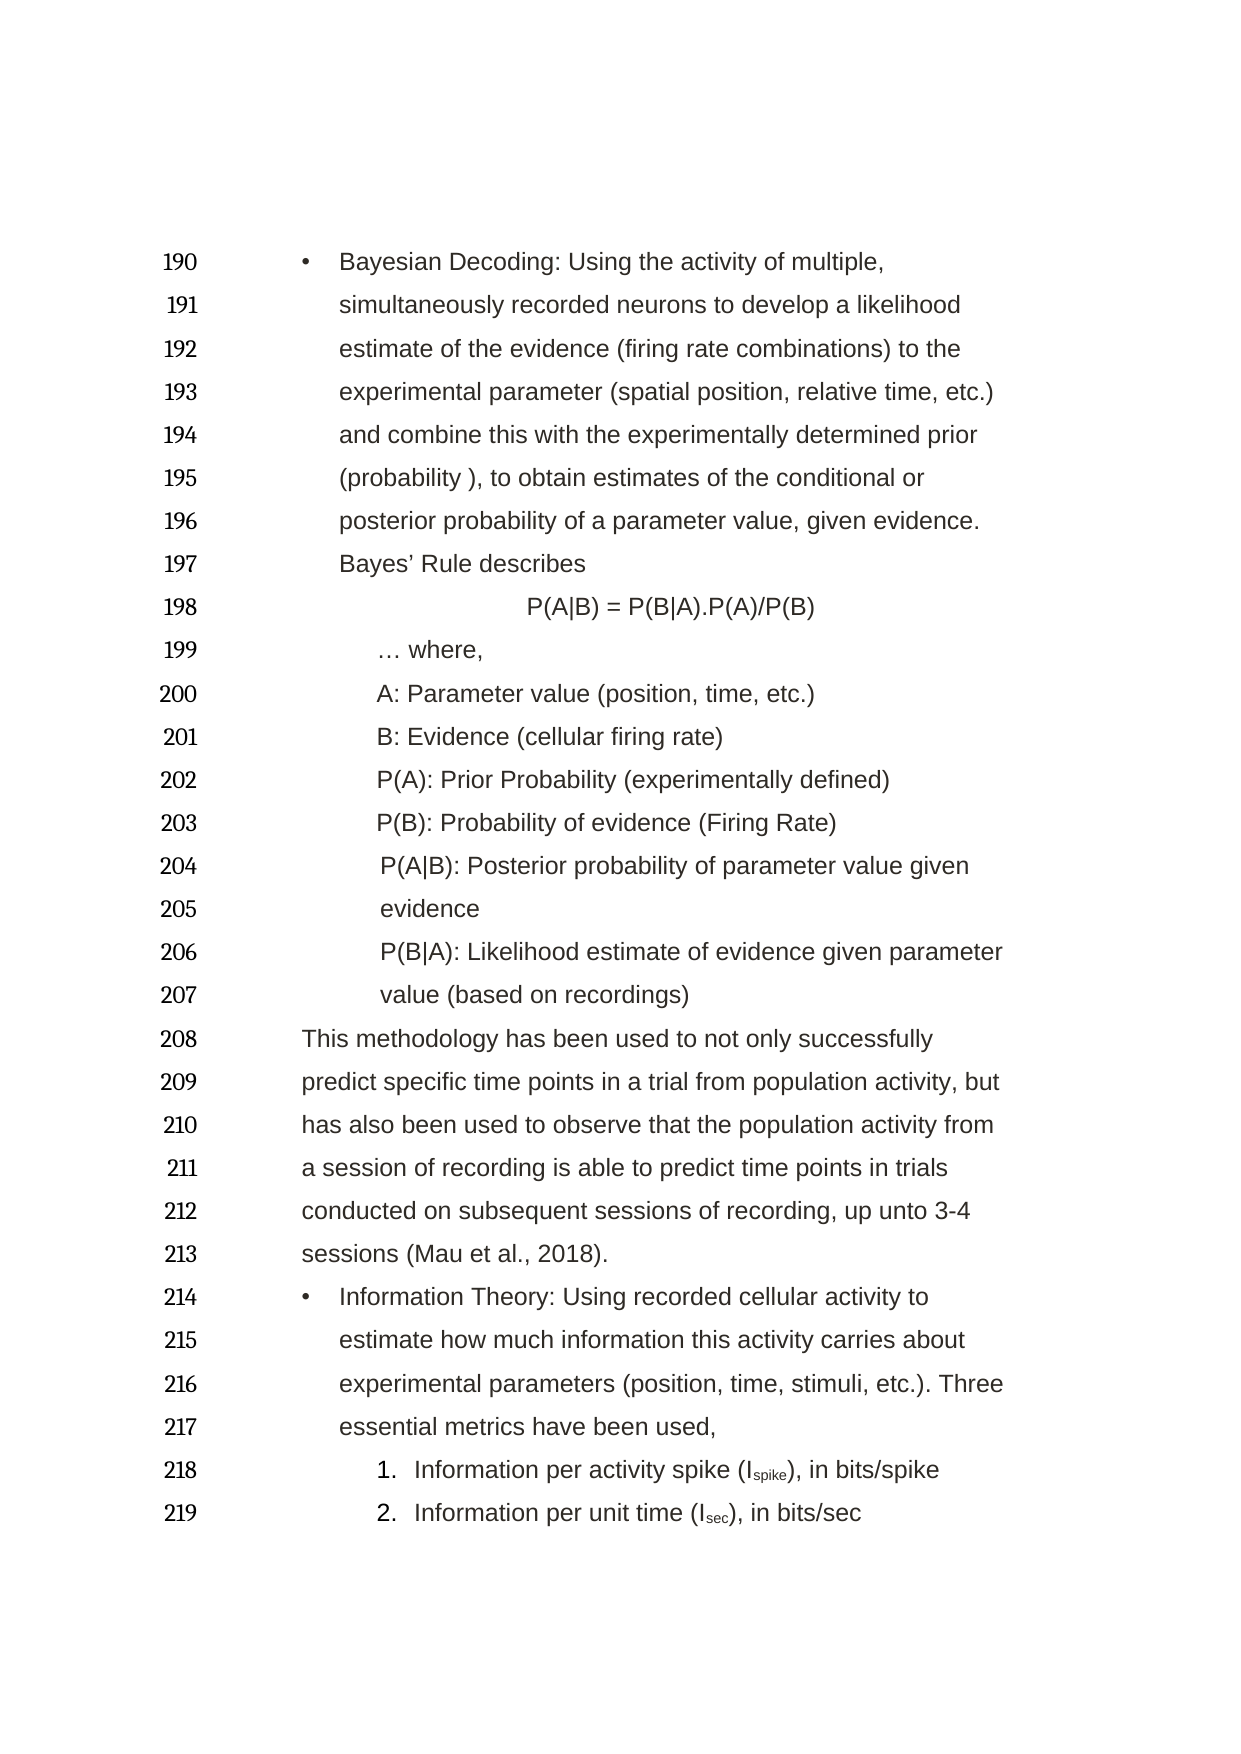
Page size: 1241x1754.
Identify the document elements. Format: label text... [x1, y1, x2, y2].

text A: Parameter value (position, time, etc.) [362, 678, 1014, 707]
text P(A|B) = P(B|A).P(A)/P(B) [486, 592, 1014, 621]
text P(B): Probability of evidence (Firing Rate) [362, 808, 1014, 837]
list Information Theory: Using recorded cellular activity to estimate how much information this activity carries about experimental parameters (position, time, stimuli, etc.). Three essential metrics have been used, [301, 1282, 1014, 1441]
text P(A): Prior Probability (experimentally defined) [356, 765, 1014, 793]
list Information per unit time (Isec), in bits/sec [376, 1498, 1014, 1527]
text … where, [321, 635, 1014, 664]
text This methodology has been used to not only successfully predict specific time points in a trial from population activity, but has also been used to observe that the population activity from a session of recording is able to predict time points in trials conducted on subsequent sessions of recording, up unto 3-4 sessions (Mau et al., 2018)⁠. [301, 1023, 1014, 1268]
list Bayesian Decoding: Using the activity of multiple, simultaneously recorded neurons to develop a likelihood estimate of the evidence (firing rate combinations) to the experimental parameter (spatial position, relative time, etc.) and combine this with the experimentally determined prior (probability ), to obtain estimates of the conditional or posterior probability of a parameter value, given evidence. Bayes’ Rule describes [301, 247, 1014, 578]
text P(B|A): Likelihood estimate of evidence given parameter value (based on recordings) [380, 937, 1014, 1009]
text B: Evidence (cellular firing rate) [362, 722, 1014, 750]
text P(A|B): Posterior probability of parameter value given evidence [380, 851, 1014, 923]
list Information per activity spike (Ispike), in bits/spike [376, 1455, 1014, 1484]
